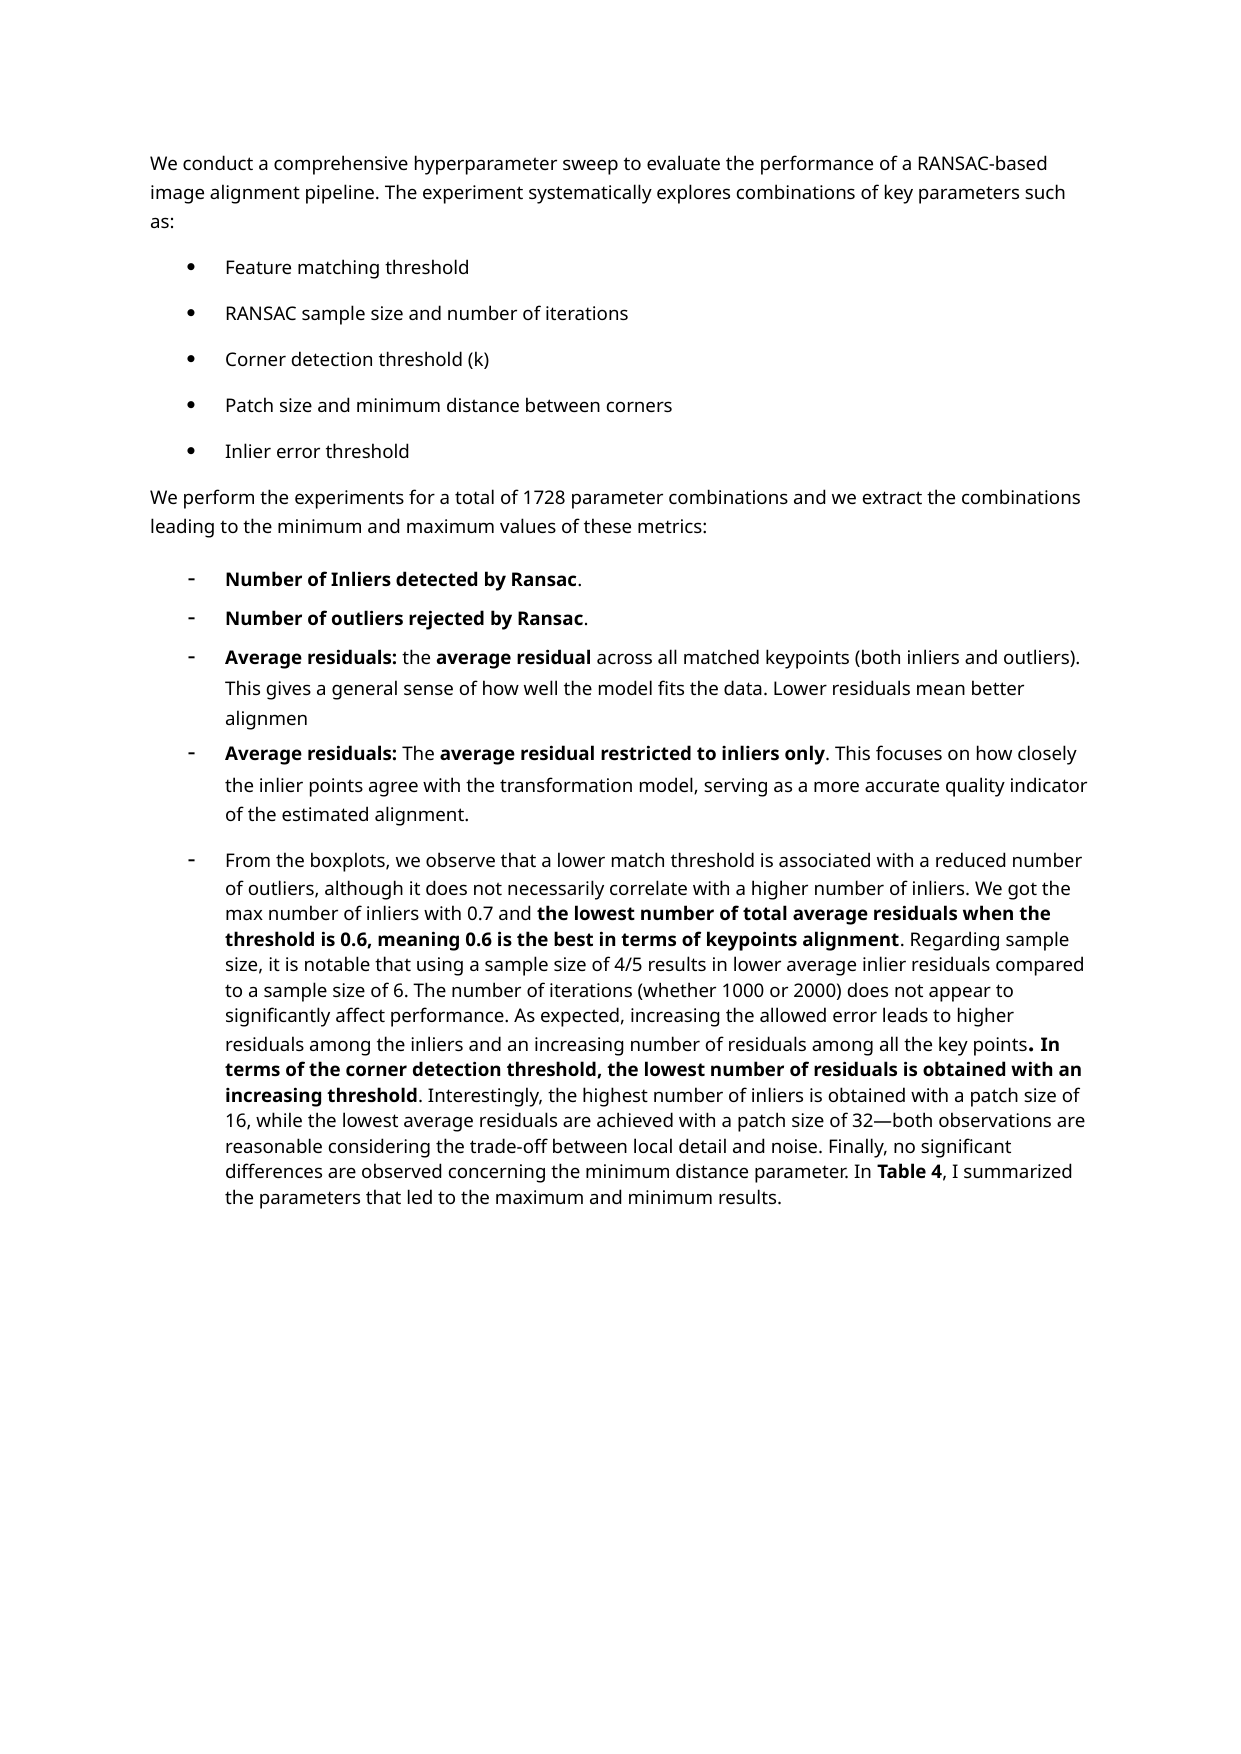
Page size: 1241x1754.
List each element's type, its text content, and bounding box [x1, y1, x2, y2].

list Number of Inliers detected by Ransac. [187, 559, 1090, 593]
list From the boxplots, we observe that a lower match threshold is associated with a reduced number of outliers, although it does not necessarily correlate with a higher number of inliers. We got the max number of inliers with 0.7 and the lowest number of total average residuals when the threshold is 0.6, meaning 0.6 is the best in terms of keypoints alignment. Regarding sample size, it is notable that using a sample size of 4/5 results in lower average inlier residuals compared to a sample size of 6. The number of iterations (whether 1000 or 2000) does not appear to significantly affect performance. As expected, increasing the allowed error leads to higher residuals among the inliers and an increasing number of residuals among all the key points. In terms of the corner detection threshold, the lowest number of residuals is obtained with an increasing threshold. Interestingly, the highest number of inliers is obtained with a patch size of 16, while the lowest average residuals are achieved with a patch size of 32—both observations are reasonable considering the trade-off between local detail and noise. Finally, no significant differences are observed concerning the minimum distance parameter. In Table 4, I summarized the parameters that led to the maximum and minimum results. [187, 841, 1090, 1210]
list Number of outliers rejected by Ransac. [187, 598, 1090, 633]
list Average residuals: the average residual across all matched keypoints (both inliers and outliers). This gives a general sense of how well the model fits the data. Lower residuals mean better alignmen [187, 638, 1090, 730]
list Patch size and minimum distance between corners [187, 392, 1090, 418]
text We perform the experiments for a total of 1728 parameter combinations and we extract the combinations leading to the minimum and maximum values of these metrics: [150, 484, 1090, 539]
list RANSAC sample size and number of iterations [187, 300, 1090, 326]
list Corner detection threshold (k) [187, 346, 1090, 372]
list Feature matching threshold [187, 254, 1090, 280]
list Average residuals: The average residual restricted to inliers only. This focuses on how closely the inlier points agree with the transformation model, serving as a more accurate quality indicator of the estimated alignment. [187, 734, 1090, 827]
list Inlier error threshold [187, 438, 1090, 464]
text We conduct a comprehensive hyperparameter sweep to evaluate the performance of a RANSAC-based image alignment pipeline. The experiment systematically explores combinations of key parameters such as: [150, 150, 1090, 234]
